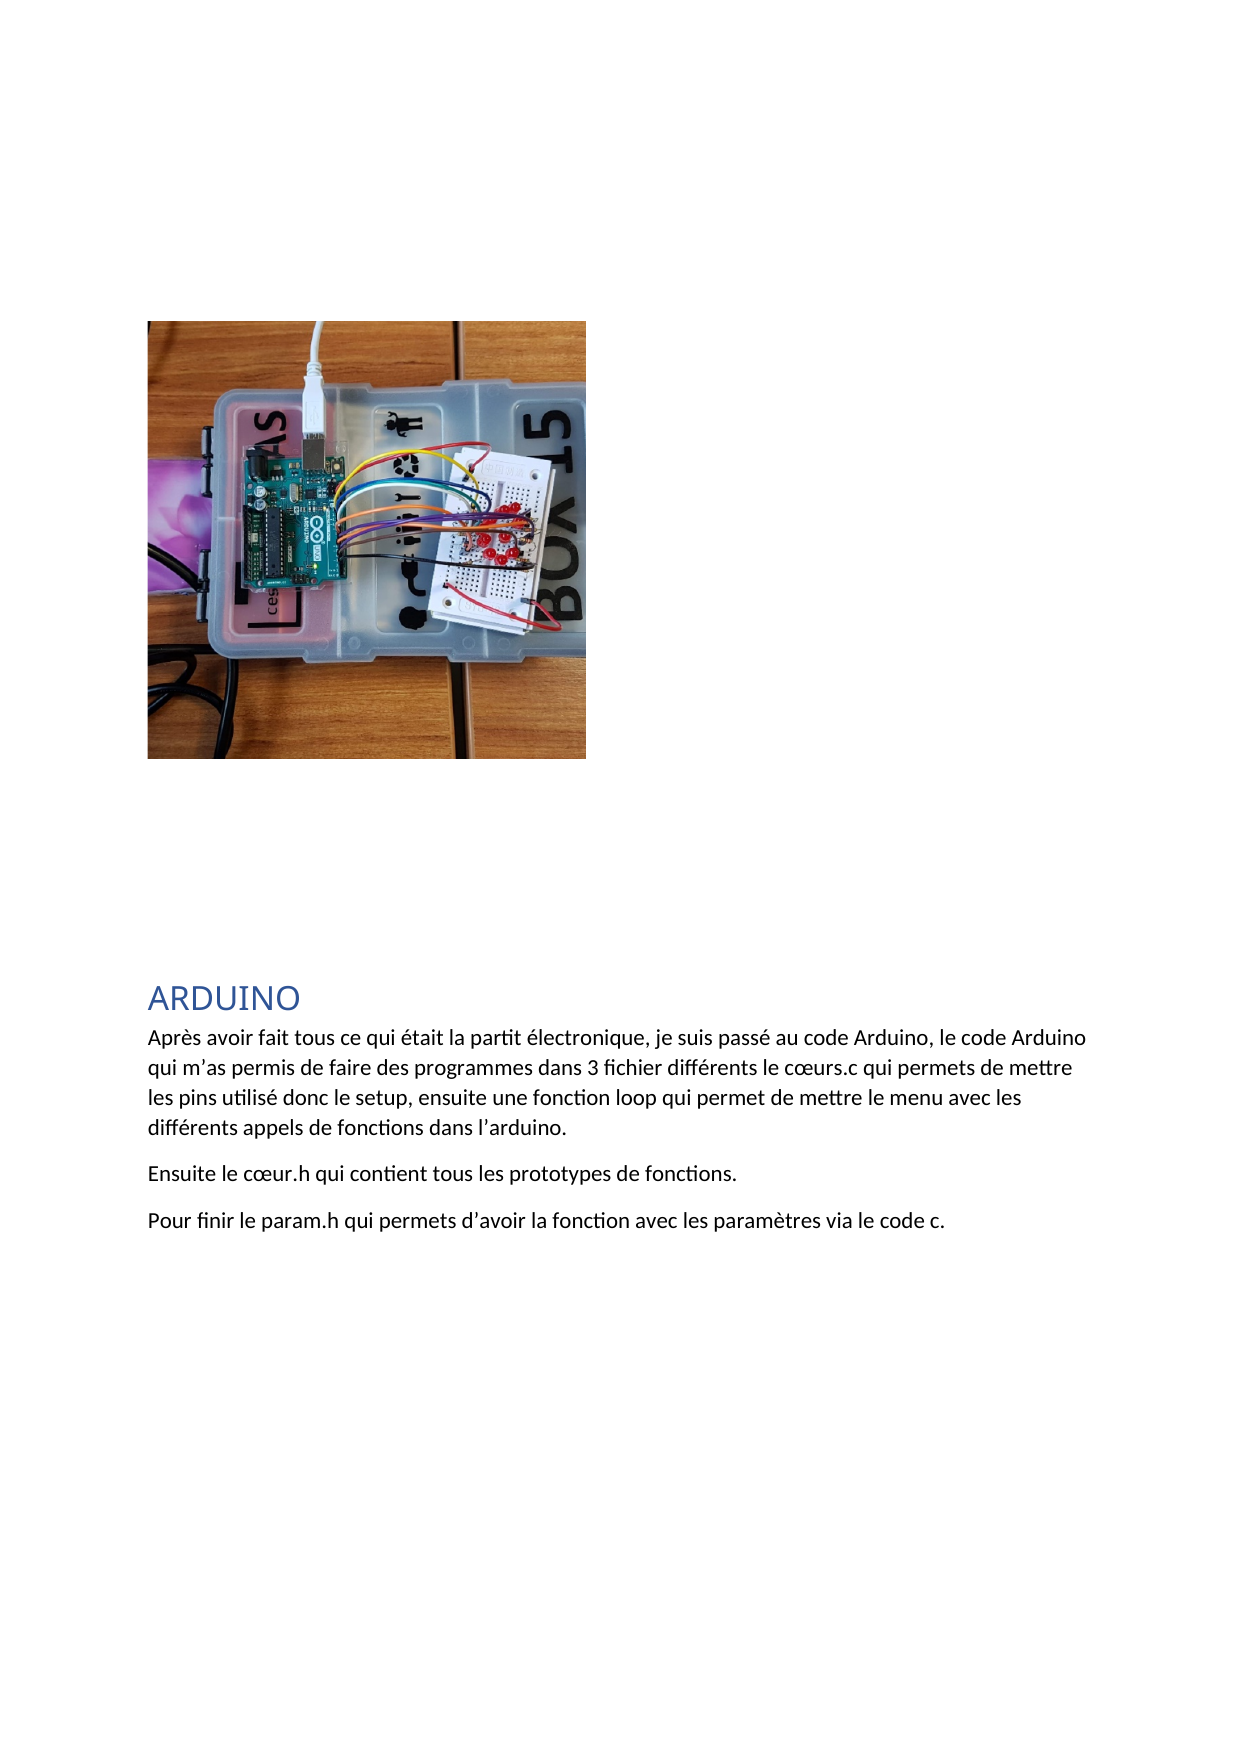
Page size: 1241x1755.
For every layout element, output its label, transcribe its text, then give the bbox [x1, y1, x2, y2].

text Ensuite le cœur.h qui contient tous les prototypes de fonctions. [148, 1159, 1093, 1187]
subtitle ARDUINO [148, 974, 1093, 1020]
text Après avoir fait tous ce qui était la partit électronique, je suis passé au code Arduino, le code Arduino qui m’as permis de faire des programmes dans 3 fichier différents le cœurs.c qui permets de mettre les pins utilisé donc le setup, ensuite une fonction loop qui permet de mettre le menu avec les différents appels de fonctions dans l’arduino. [148, 1023, 1093, 1141]
text Pour finir le param.h qui permets d’avoir la fonction avec les paramètres via le code c. [148, 1206, 1093, 1234]
